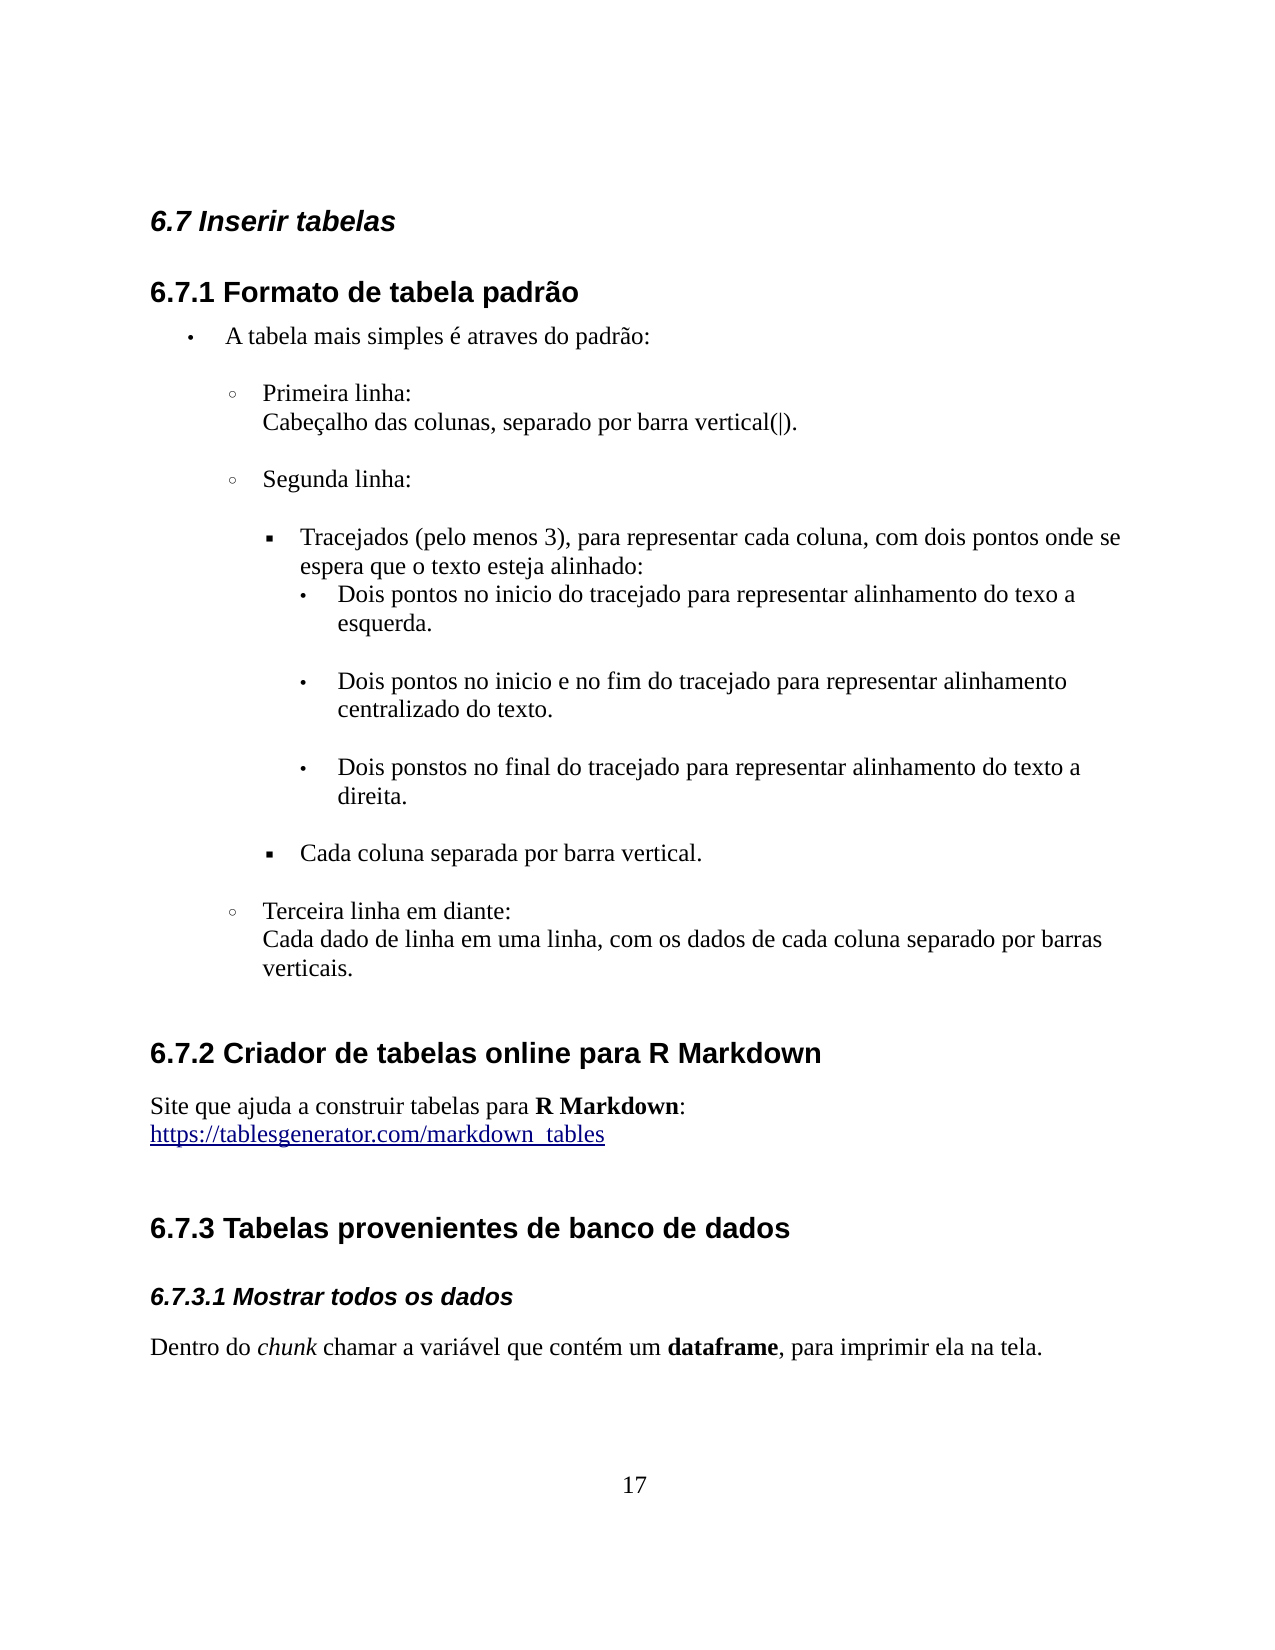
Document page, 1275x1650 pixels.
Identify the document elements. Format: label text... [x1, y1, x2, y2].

text Dentro do chunk chamar a variável que contém um dataframe, para imprimir ela na tela. [150, 1332, 1125, 1389]
list Dois pontos no inicio do tracejado para representar alinhamento do texo a esquerda. [300, 579, 1125, 666]
list Segunda linha: [225, 464, 1125, 522]
list Terceira linha em diante: Cada dado de linha em uma linha, com os dados de cada coluna separado por barras verticais. [225, 896, 1125, 1011]
subtitle 6.7 Inserir tabelas [150, 204, 1125, 237]
list Dois pontos no inicio e no fim do tracejado para representar alinhamento centralizado do texto. [300, 666, 1125, 752]
subtitle 6.7.3 Tabelas provenientes de banco de dados [150, 1211, 1125, 1244]
list Tracejados (pelo menos 3), para representar cada coluna, com dois pontos onde se espera que o texto esteja alinhado: [262, 522, 1125, 579]
list A tabela mais simples é atraves do padrão: [187, 321, 1125, 378]
list Primeira linha: Cabeçalho das colunas, separado por barra vertical(|). [225, 378, 1125, 464]
list Dois ponstos no final do tracejado para representar alinhamento do texto a direita. [300, 752, 1125, 838]
text Site que ajuda a construir tabelas para R Markdown: https://tablesgenerator.com/markdown_tables [150, 1091, 1125, 1148]
subtitle 6.7.1 Formato de tabela padrão [150, 275, 1125, 308]
list Cada coluna separada por barra vertical. [262, 838, 1125, 896]
subtitle 6.7.3.1 Mostrar todos os dados [150, 1282, 1125, 1311]
subtitle 6.7.2 Criador de tabelas online para R Markdown [150, 1036, 1125, 1069]
